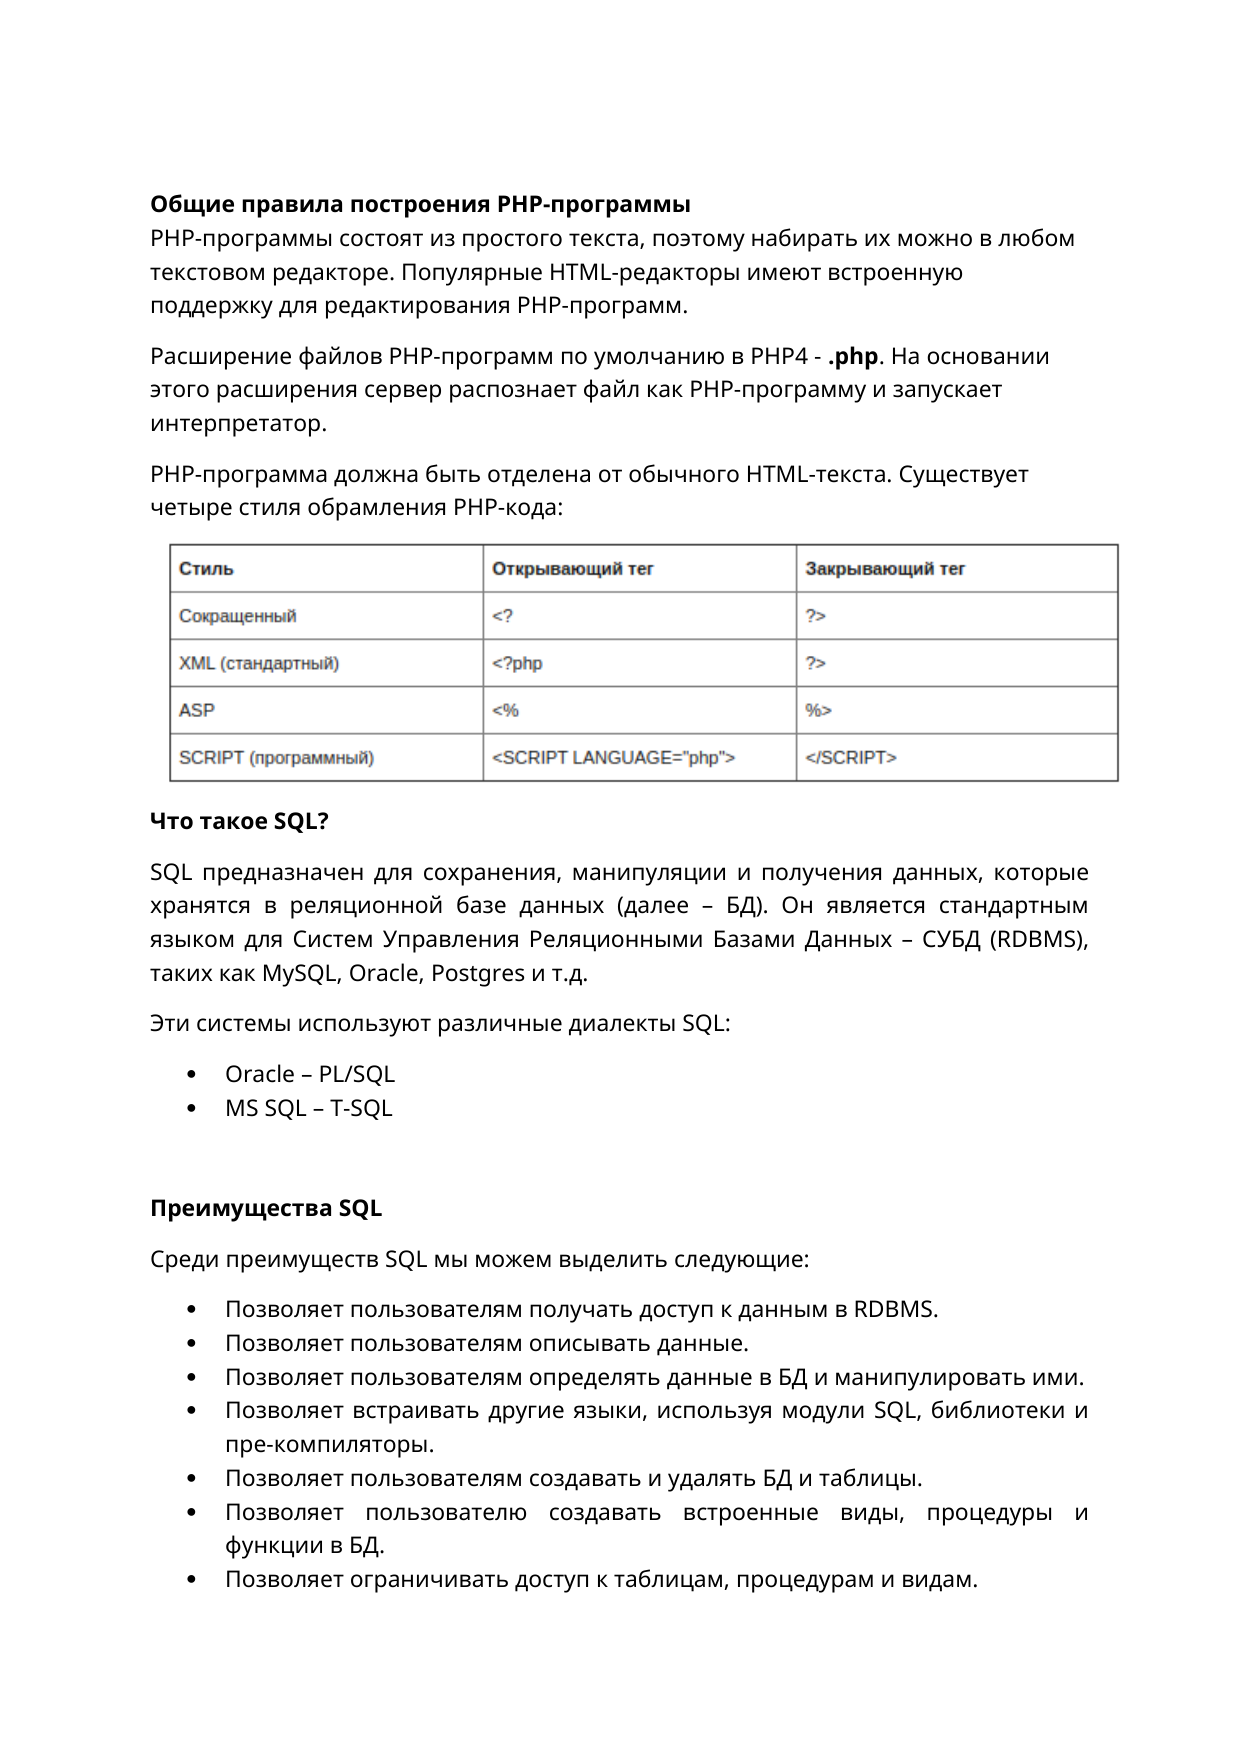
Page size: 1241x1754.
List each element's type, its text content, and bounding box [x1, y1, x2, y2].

list Позволяет пользователю создавать встроенные виды, процедуры и функции в БД. [187, 1496, 1090, 1561]
text SQL предназначен для сохранения, манипуляции и получения данных, которые хранятся в реляционной базе данных (далее – БД). Он является стандартным языком для Систем Управления Реляционными Базами Данных – СУБД (RDBMS), таких как MySQL, Oracle, Postgres и т.д. [150, 856, 1090, 988]
list MS SQL – T-SQL [187, 1092, 1090, 1123]
text Что такое SQL? [150, 805, 1090, 837]
text PHP-программа должна быть отделена от обычного HTML-текста. Существует четыре стиля обрамления PHP-кода: [150, 457, 1090, 522]
text Эти системы используют различные диалекты SQL: [150, 1007, 1090, 1039]
picture [168, 541, 1124, 787]
subtitle Общие правила построения PHP-программы [150, 188, 1090, 219]
list Позволяет встраивать другие языки, используя модули SQL, библиотеки и пре-компиляторы. [187, 1394, 1090, 1459]
text PHP-программы состоят из простого текста, поэтому набирать их можно в любом текстовом редакторе. Популярные HTML-редакторы имеют встроенную поддержку для редактирования PHP-программ. [150, 222, 1090, 320]
list Позволяет ограничивать доступ к таблицам, процедурам и видам. [187, 1563, 1090, 1594]
list Позволяет пользователям определять данные в БД и манипулировать ими. [187, 1361, 1090, 1392]
text Преимущества SQL [150, 1192, 1090, 1224]
list Oracle – PL/SQL [187, 1058, 1090, 1089]
list Позволяет пользователям получать доступ к данным в RDBMS. [187, 1293, 1090, 1324]
text Среди преимуществ SQL мы можем выделить следующие: [150, 1243, 1090, 1274]
list Позволяет пользователям создавать и удалять БД и таблицы. [187, 1462, 1090, 1493]
text Расширение файлов PHP-программ по умолчанию в PHP4 - .php. На основании этого расширения сервер распознает файл как PHP-программу и запускает интерпретатор. [150, 339, 1090, 438]
list Позволяет пользователям описывать данные. [187, 1327, 1090, 1358]
